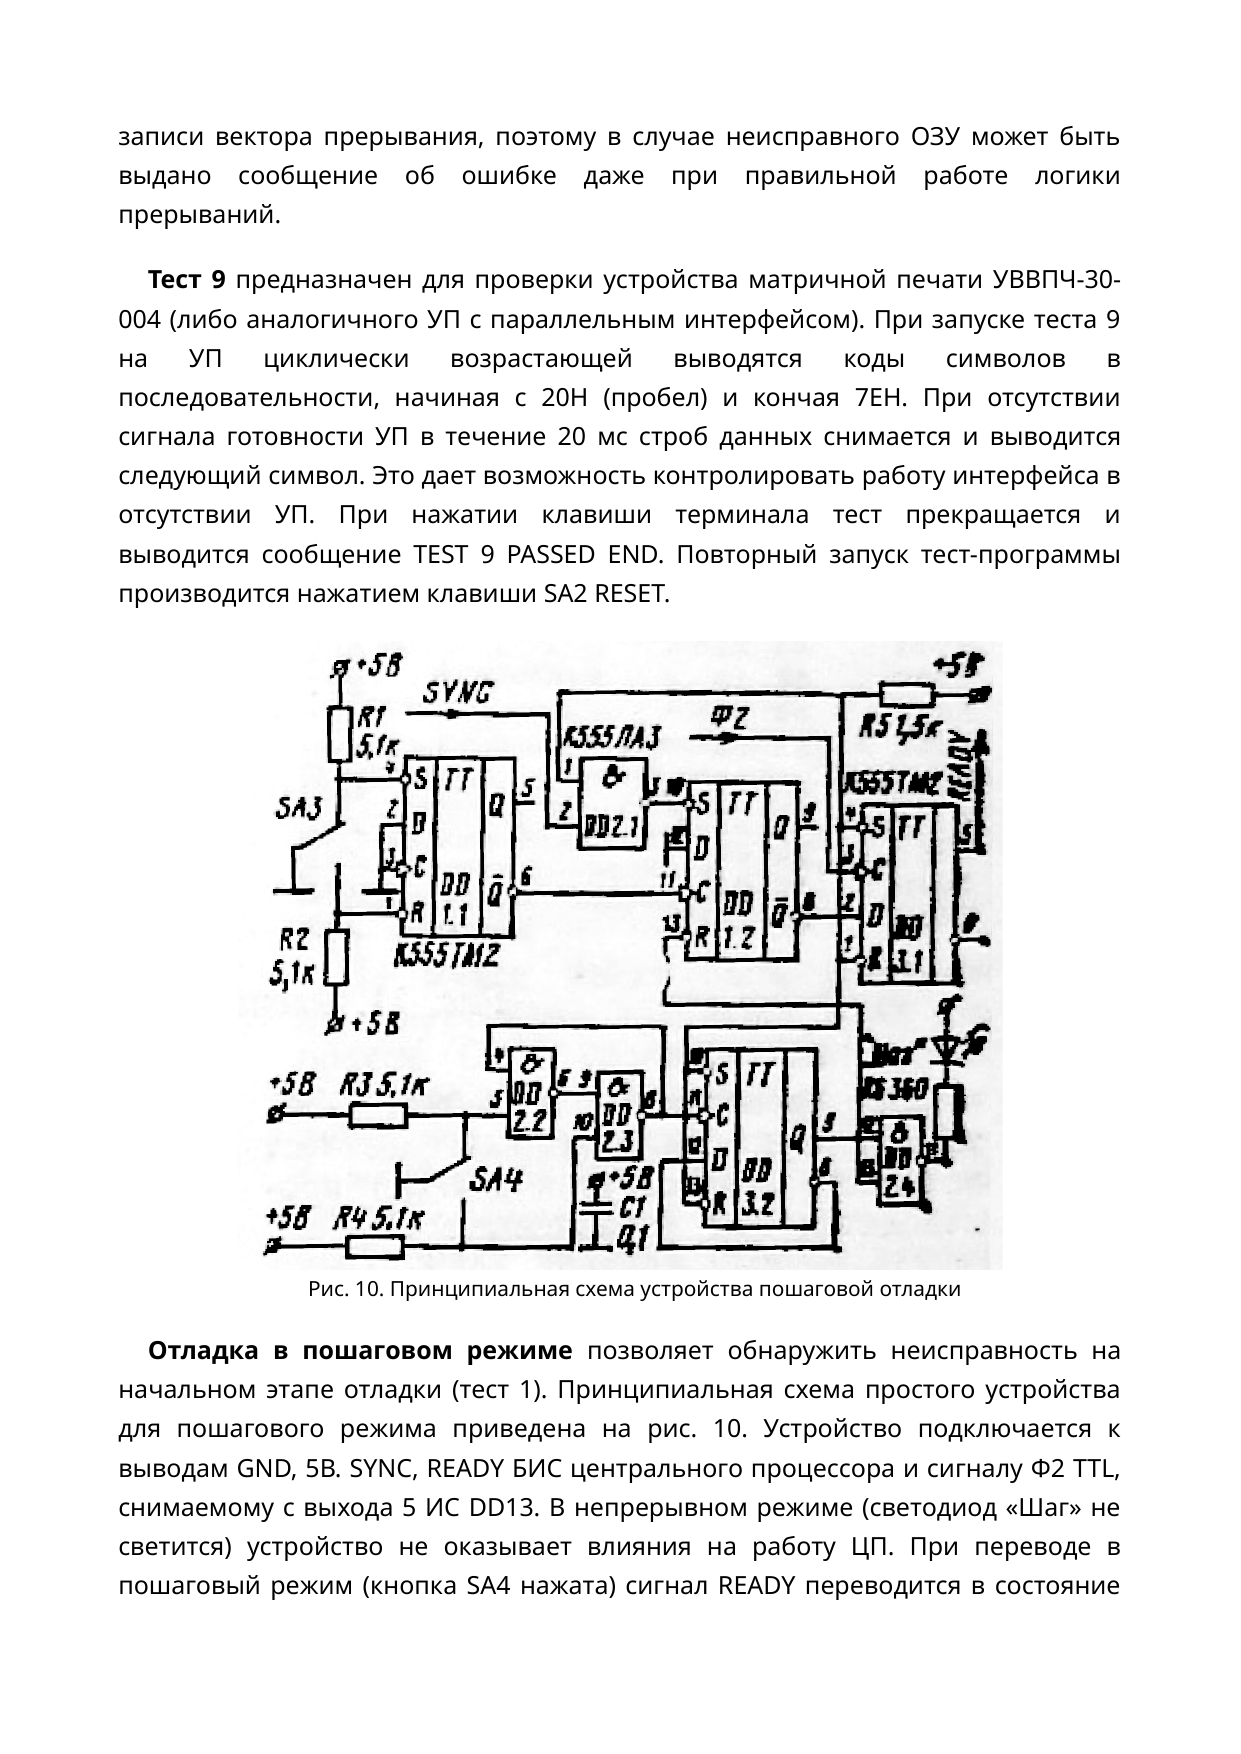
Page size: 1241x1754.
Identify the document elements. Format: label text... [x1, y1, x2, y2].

text записи вектора прерывания, поэтому в случае неисправного ОЗУ может быть выдано сообщение об ошибке даже при правильной работе логики прерываний. [118, 118, 1122, 231]
text Рис. 10. Принципиальная схема устройства пошаговой отладки [118, 641, 1122, 1302]
text Тест 9 предназначен для проверки устройства матричной печати УВВПЧ-30-004 (либо аналогичного УП с параллельным интерфейсом). При запуске теста 9 на УП циклически возрастающей выводятся коды символов в последовательности, начиная с 20H (пробел) и кончая 7EH. При отсутствии сигнала готовности УП в течение 20 мс строб данных снимается и выводится следующий символ. Это дает возможность контролировать работу интерфейса в отсутствии УП. При нажатии клавиши терминала тест прекращается и выводится сообщение TEST 9 PASSED END. Повторный запуск тест-программы производится нажатием клавиши SA2 RESET. [118, 262, 1122, 609]
picture [237, 641, 1003, 1270]
text Отладка в пошаговом режиме позволяет обнаружить неисправность на начальном этапе отладки (тест 1). Принципиальная схема простого устройства для пошагового режима приведена на рис. 10. Устройство подключается к выводам GND, 5В. SYNC, READY БИС центрального процессора и сигналу Ф2 TTL, снимаемому с выхода 5 ИC DD13. В непрерывном режиме (светодиод «Шаг» не светится) устройство не оказывает влияния на работу ЦП. При переводе в пошаговый режим (кнопка SA4 нажата) сигнал READY переводится в состояние [118, 1333, 1122, 1602]
